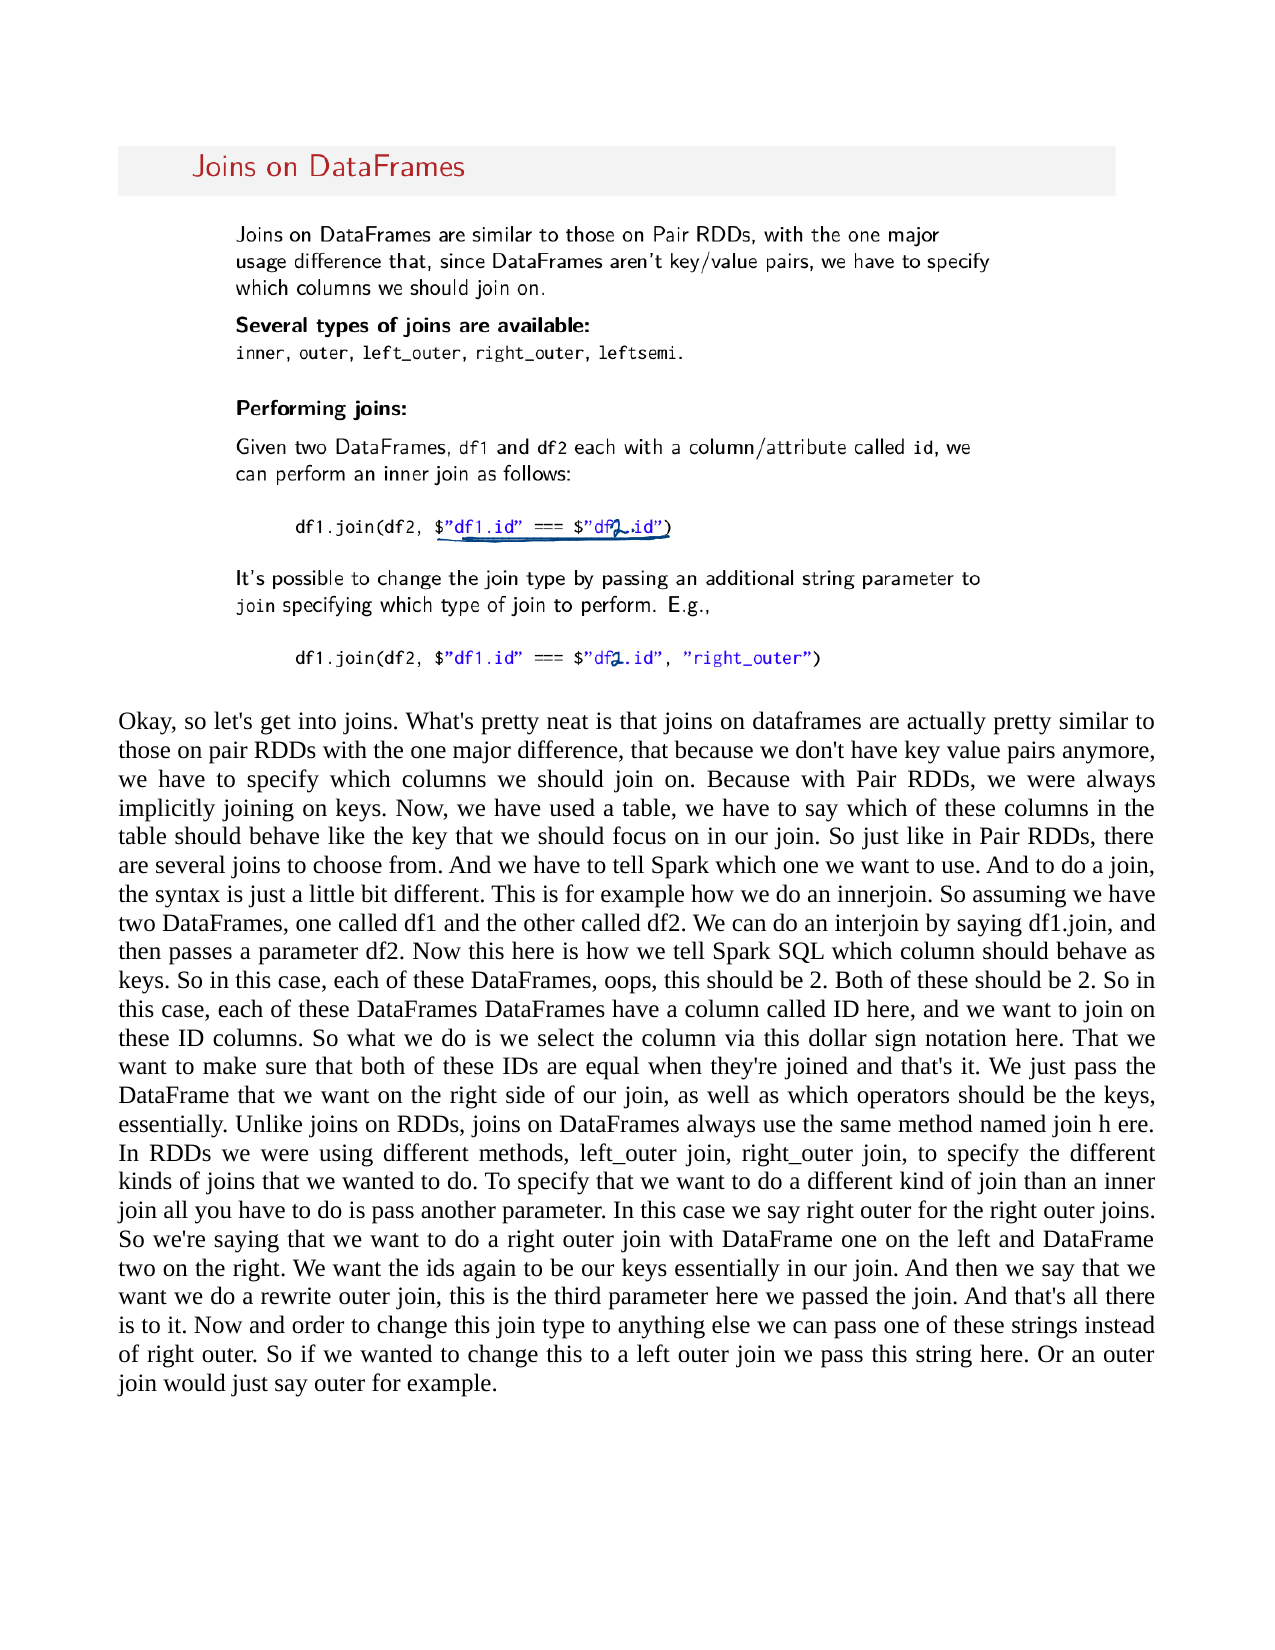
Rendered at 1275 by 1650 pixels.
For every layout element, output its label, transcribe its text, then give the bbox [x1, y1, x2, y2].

picture [118, 146, 1157, 678]
text Okay, so let's get into joins. What's pretty neat is that joins on dataframes are actually pretty similar to those on pair RDDs with the one major difference, that because we don't have key value pairs anymore, we have to specify which columns we should join on. Because with Pair RDDs, we were always implicitly joining on keys. Now, we have used a table, we have to say which of these columns in the table should behave like the key that we should focus on in our join. So just like in Pair RDDs, there are several joins to choose from. And we have to tell Spark which one we want to use. And to do a join, the syntax is just a little bit different. This is for example how we do an innerjoin. So assuming we have two DataFrames, one called df1 and the other called df2. We can do an interjoin by saying df1.join, and then passes a parameter df2. Now this here is how we tell Spark SQL which column should behave as keys. So in this case, each of these DataFrames, oops, this should be 2. Both of these should be 2. So in this case, each of these DataFrames DataFrames have a column called ID here, and we want to join on these ID columns. So what we do is we select the column via this dollar sign notation here. That we want to make sure that both of these IDs are equal when they're joined and that's it. We just pass the DataFrame that we want on the right side of our join, as well as which operators should be the keys, essentially. Unlike joins on RDDs, joins on DataFrames always use the same method named join h ere. In RDDs we were using different methods, left_outer join, right_outer join, to specify the different kinds of joins that we wanted to do. To specify that we want to do a different kind of join than an inner join all you have to do is pass another parameter. In this case we say right outer for the right outer joins. So we're saying that we want to do a right outer join with DataFrame one on the left and DataFrame two on the right. We want the ids again to be our keys essentially in our join. And then we say that we want we do a rewrite outer join, this is the third parameter here we passed the join. And that's all there is to it. Now and order to change this join type to anything else we can pass one of these strings instead of right outer. So if we wanted to change this to a left outer join we pass this string here. Or an outer join would just say outer for example. [118, 706, 1157, 1396]
